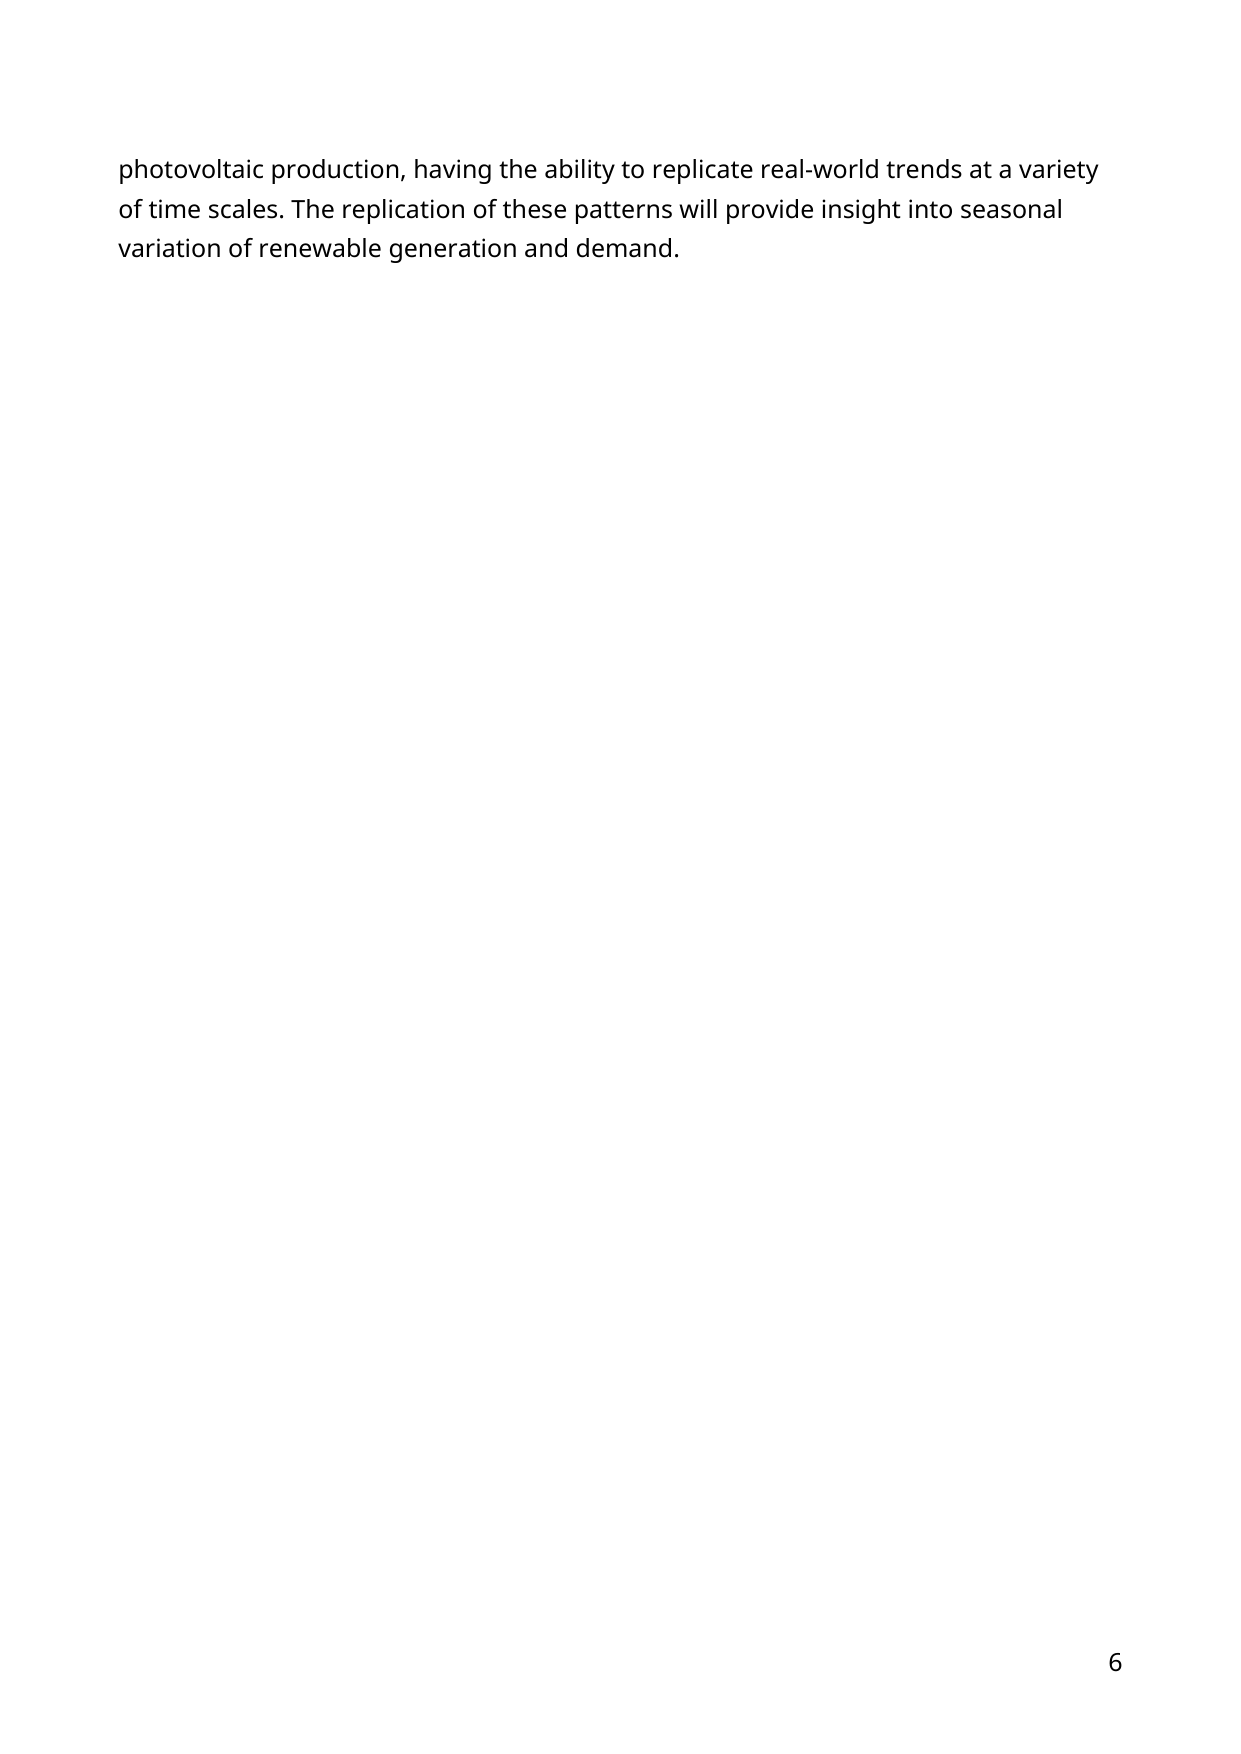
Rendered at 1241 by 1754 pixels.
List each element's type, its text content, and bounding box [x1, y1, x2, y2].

text photovoltaic production, having the ability to replicate real-world trends at a variety of time scales. The replication of these patterns will provide insight into seasonal variation of renewable generation and demand. [118, 152, 1122, 264]
